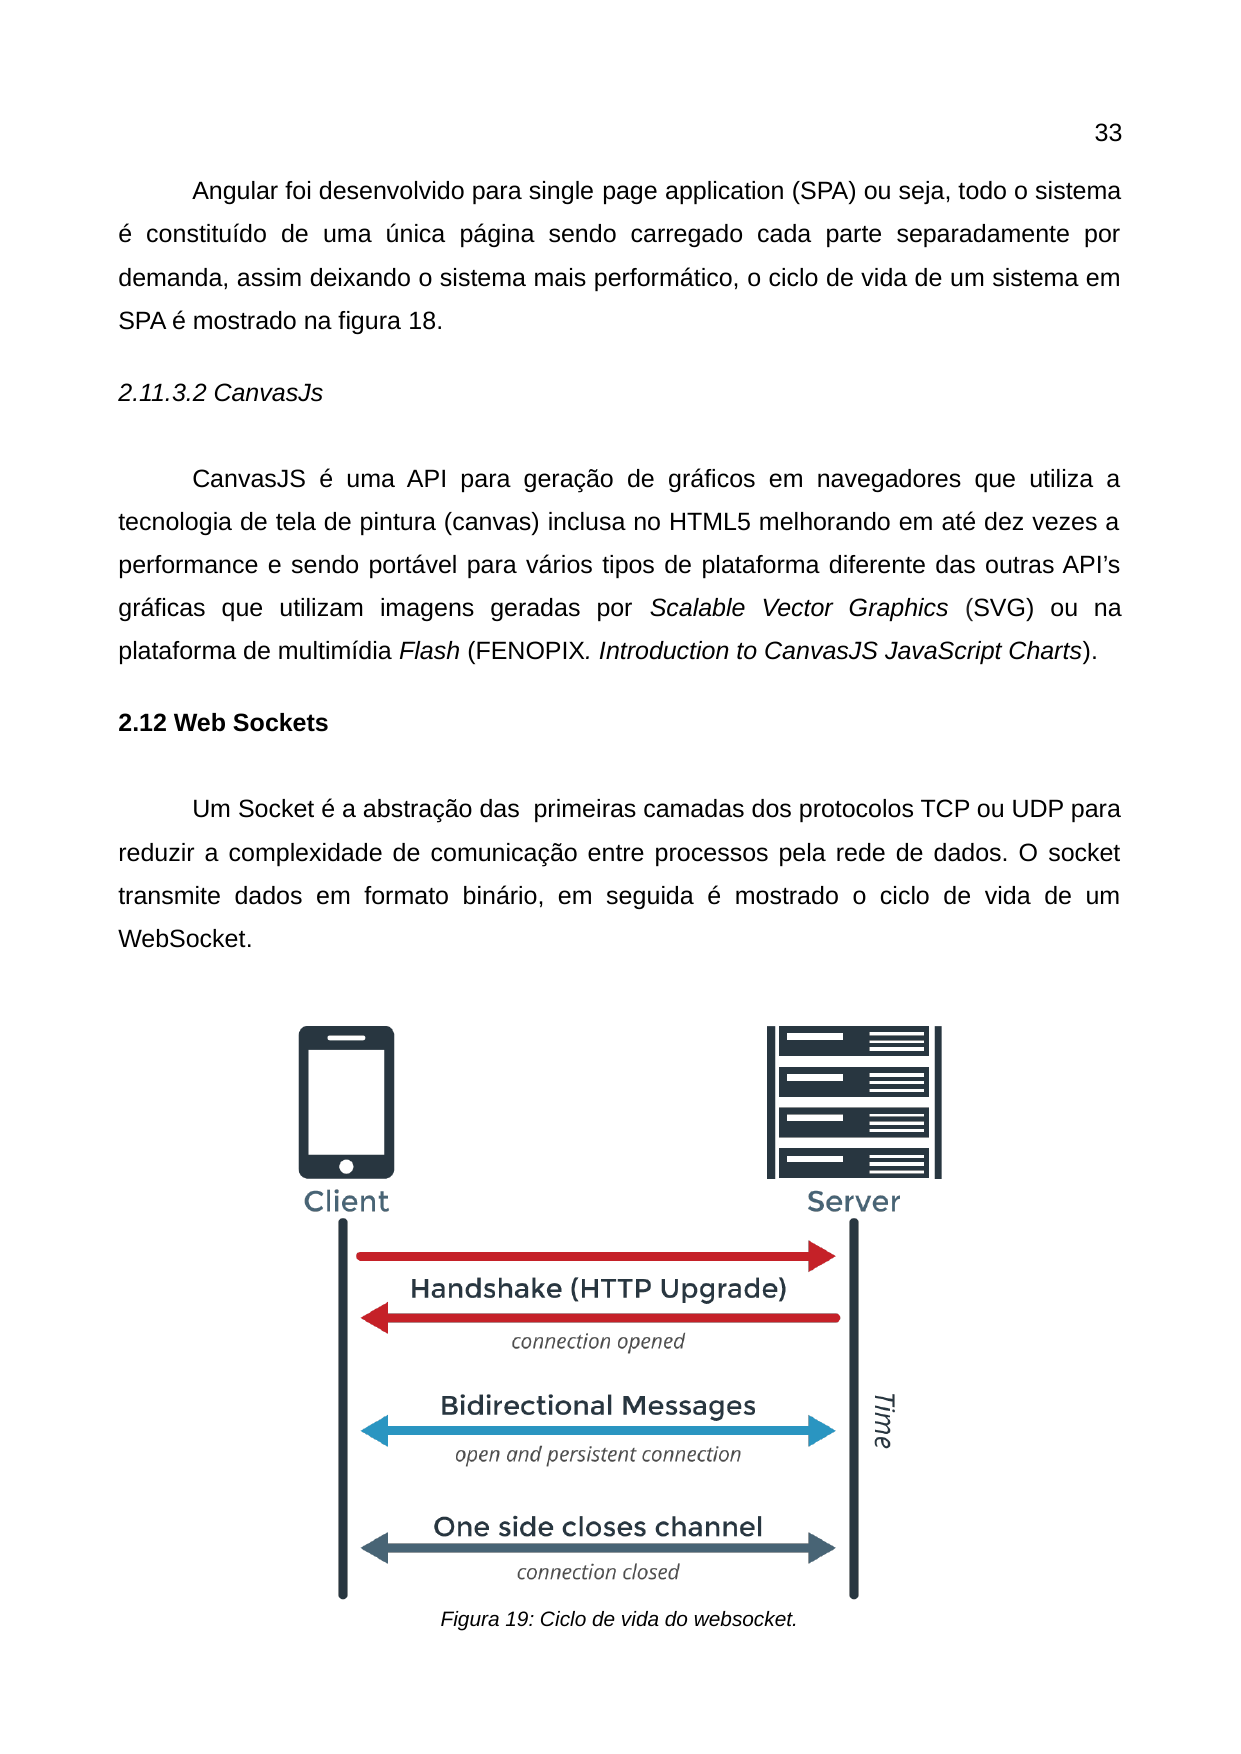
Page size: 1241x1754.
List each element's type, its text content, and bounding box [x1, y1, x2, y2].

subtitle 2.12 Web Sockets [118, 708, 1122, 737]
text CanvasJS é uma API para geração de gráficos em navegadores que utiliza a tecnologia de tela de pintura (canvas) inclusa no HTML5 melhorando em até dez vezes a performance e sendo portável para vários tipos de plataforma diferente das outras API’s gráficas que utilizam imagens geradas por Scalable Vector Graphics (SVG) ou na plataforma de multimídia Flash (FENOPIX. Introduction to CanvasJS JavaScript Charts). [118, 464, 1122, 665]
text Um Socket é a abstração das primeiras camadas dos protocolos TCP ou UDP para reduzir a complexidade de comunicação entre processos pela rede de dados. O socket transmite dados em formato binário, em seguida é mostrado o ciclo de vida de um WebSocket. [118, 794, 1122, 953]
picture [298, 1022, 942, 1602]
subtitle 2.11.3.2 CanvasJs [118, 378, 1122, 406]
text Angular foi desenvolvido para single page application (SPA) ou seja, todo o sistema é constituído de uma única página sendo carregado cada parte separadamente por demanda, assim deixando o sistema mais performático, o ciclo de vida de um sistema em SPA é mostrado na figura 18. [118, 176, 1122, 334]
text Figura 19: Ciclo de vida do websocket. [298, 1602, 942, 1630]
